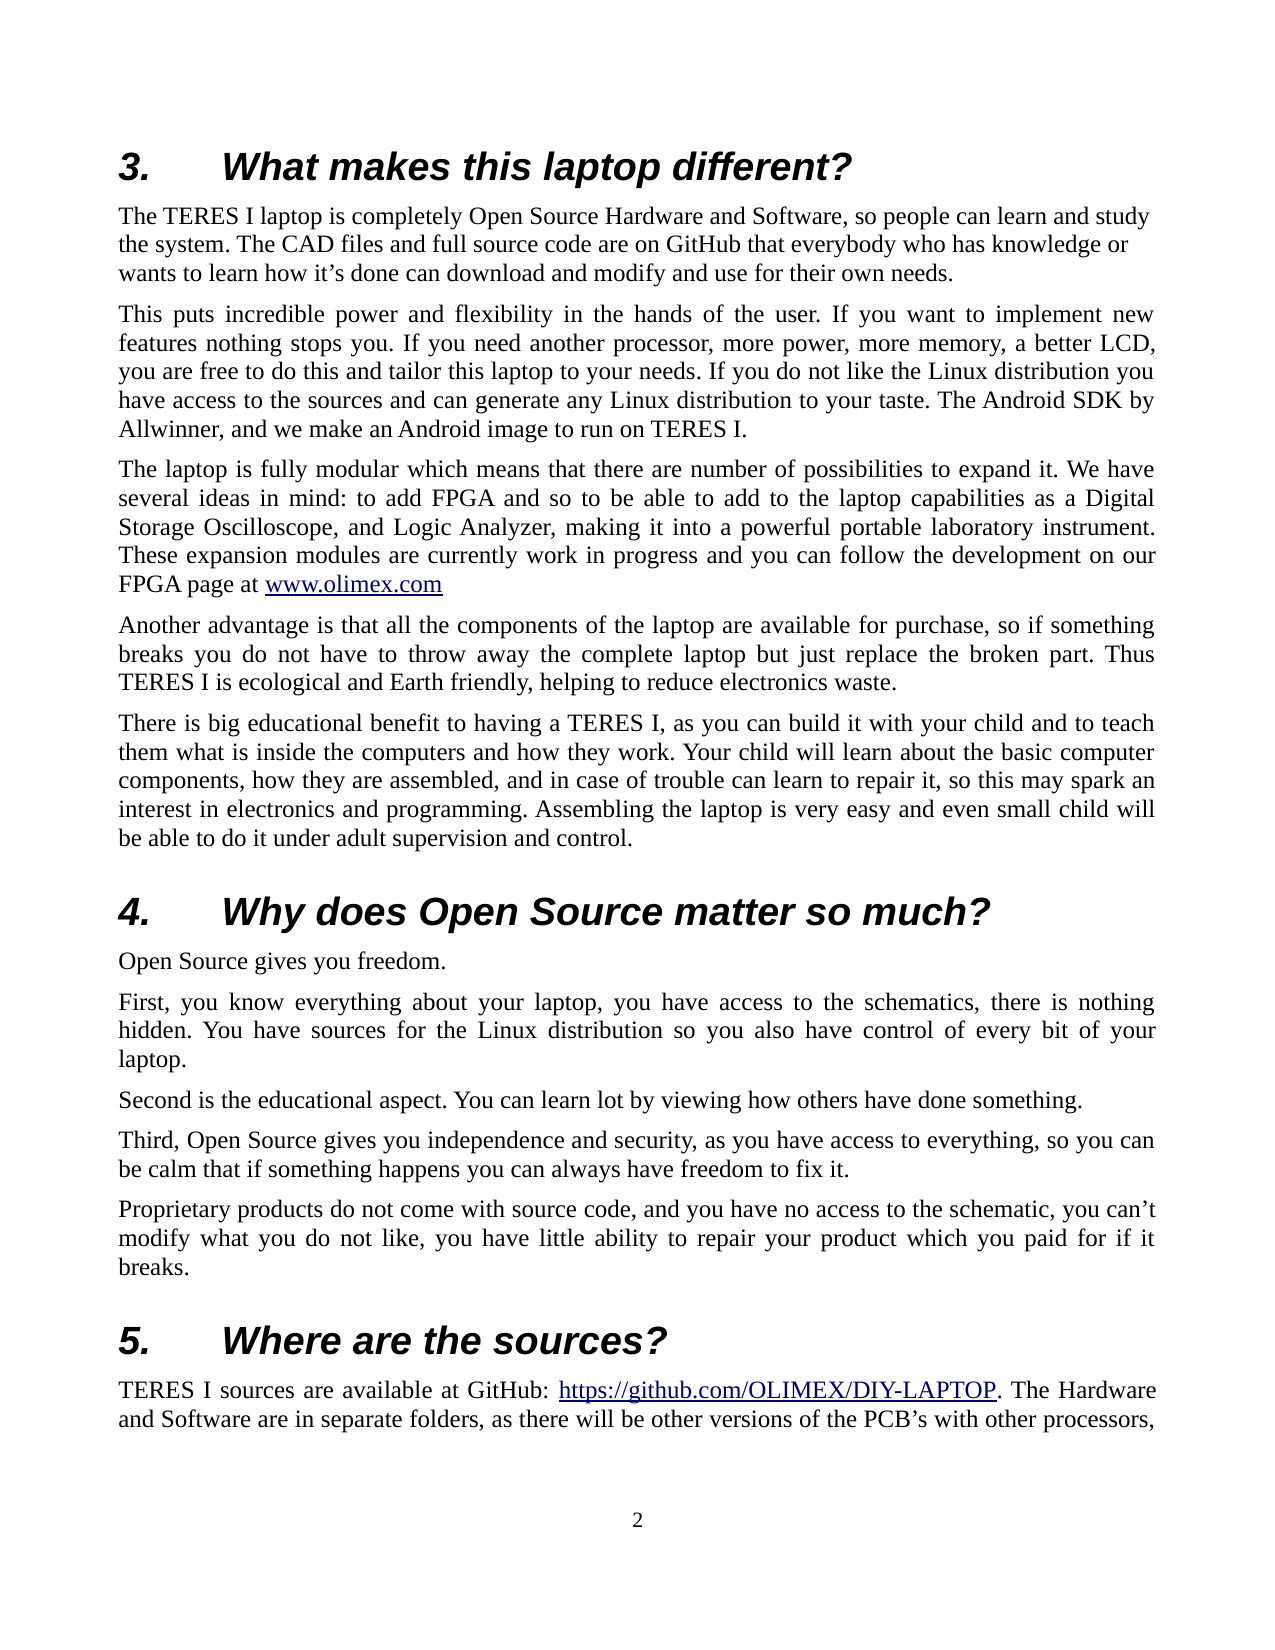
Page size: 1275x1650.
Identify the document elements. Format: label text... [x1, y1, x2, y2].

text Third, Open Source gives you independence and security, as you have access to everything, so you can be calm that if something happens you can always have freedom to fix it. [118, 1125, 1157, 1183]
text Another advantage is that all the components of the laptop are available for purchase, so if something breaks you do not have to throw away the complete laptop but just replace the broken part. Thus TERES I is ecological and Earth friendly, helping to reduce electronics waste. [118, 610, 1157, 696]
text There is big educational benefit to having a TERES I, as you can build it with your child and to teach them what is inside the computers and how they work. Your child will learn about the basic computer components, how they are assembled, and in case of trouble can learn to repair it, so this may spark an interest in electronics and programming. Assembling the laptop is very easy and even small child will be able to do it under adult supervision and control. [118, 708, 1157, 852]
subtitle What makes this laptop different? [118, 143, 1157, 188]
text The laptop is fully modular which means that there are number of possibilities to expand it. We have several ideas in mind: to add FPGA and so to be able to add to the laptop capabilities as a Digital Storage Oscilloscope, and Logic Analyzer, making it into a powerful portable laboratory instrument. These expansion modules are currently work in progress and you can follow the development on our FPGA page at www.olimex.com [118, 454, 1157, 598]
subtitle Why does Open Source matter so much? [118, 888, 1157, 934]
text TERES I sources are available at GitHub: https://github.com/OLIMEX/DIY-LAPTOP. The Hardware and Software are in separate folders, as there will be other versions of the PCB’s with other processors, [118, 1375, 1157, 1433]
text First, you know everything about your laptop, you have access to the schematics, there is nothing hidden. You have sources for the Linux distribution so you also have control of every bit of your laptop. [118, 987, 1157, 1073]
text This puts incredible power and flexibility in the hands of the user. If you want to implement new features nothing stops you. If you need another processor, more power, more memory, a better LCD, you are free to do this and tailor this laptop to your needs. If you do not like the Linux distribution you have access to the sources and can generate any Linux distribution to your taste. The Android SDK by Allwinner, and we make an Android image to run on TERES I. [118, 299, 1157, 443]
subtitle Where are the sources? [118, 1317, 1157, 1363]
text Open Source gives you freedom. [118, 946, 1157, 975]
text Proprietary products do not come with source code, and you have no access to the schematic, you can’t modify what you do not like, you have little ability to repair your product which you paid for if it breaks. [118, 1194, 1157, 1281]
text Second is the educational aspect. You can learn lot by viewing how others have done something. [118, 1085, 1157, 1113]
text The TERES I laptop is completely Open Source Hardware and Software, so people can learn and study the system. The CAD files and full source code are on GitHub that everybody who has knowledge or wants to learn how it’s done can download and modify and use for their own needs. [118, 201, 1157, 287]
